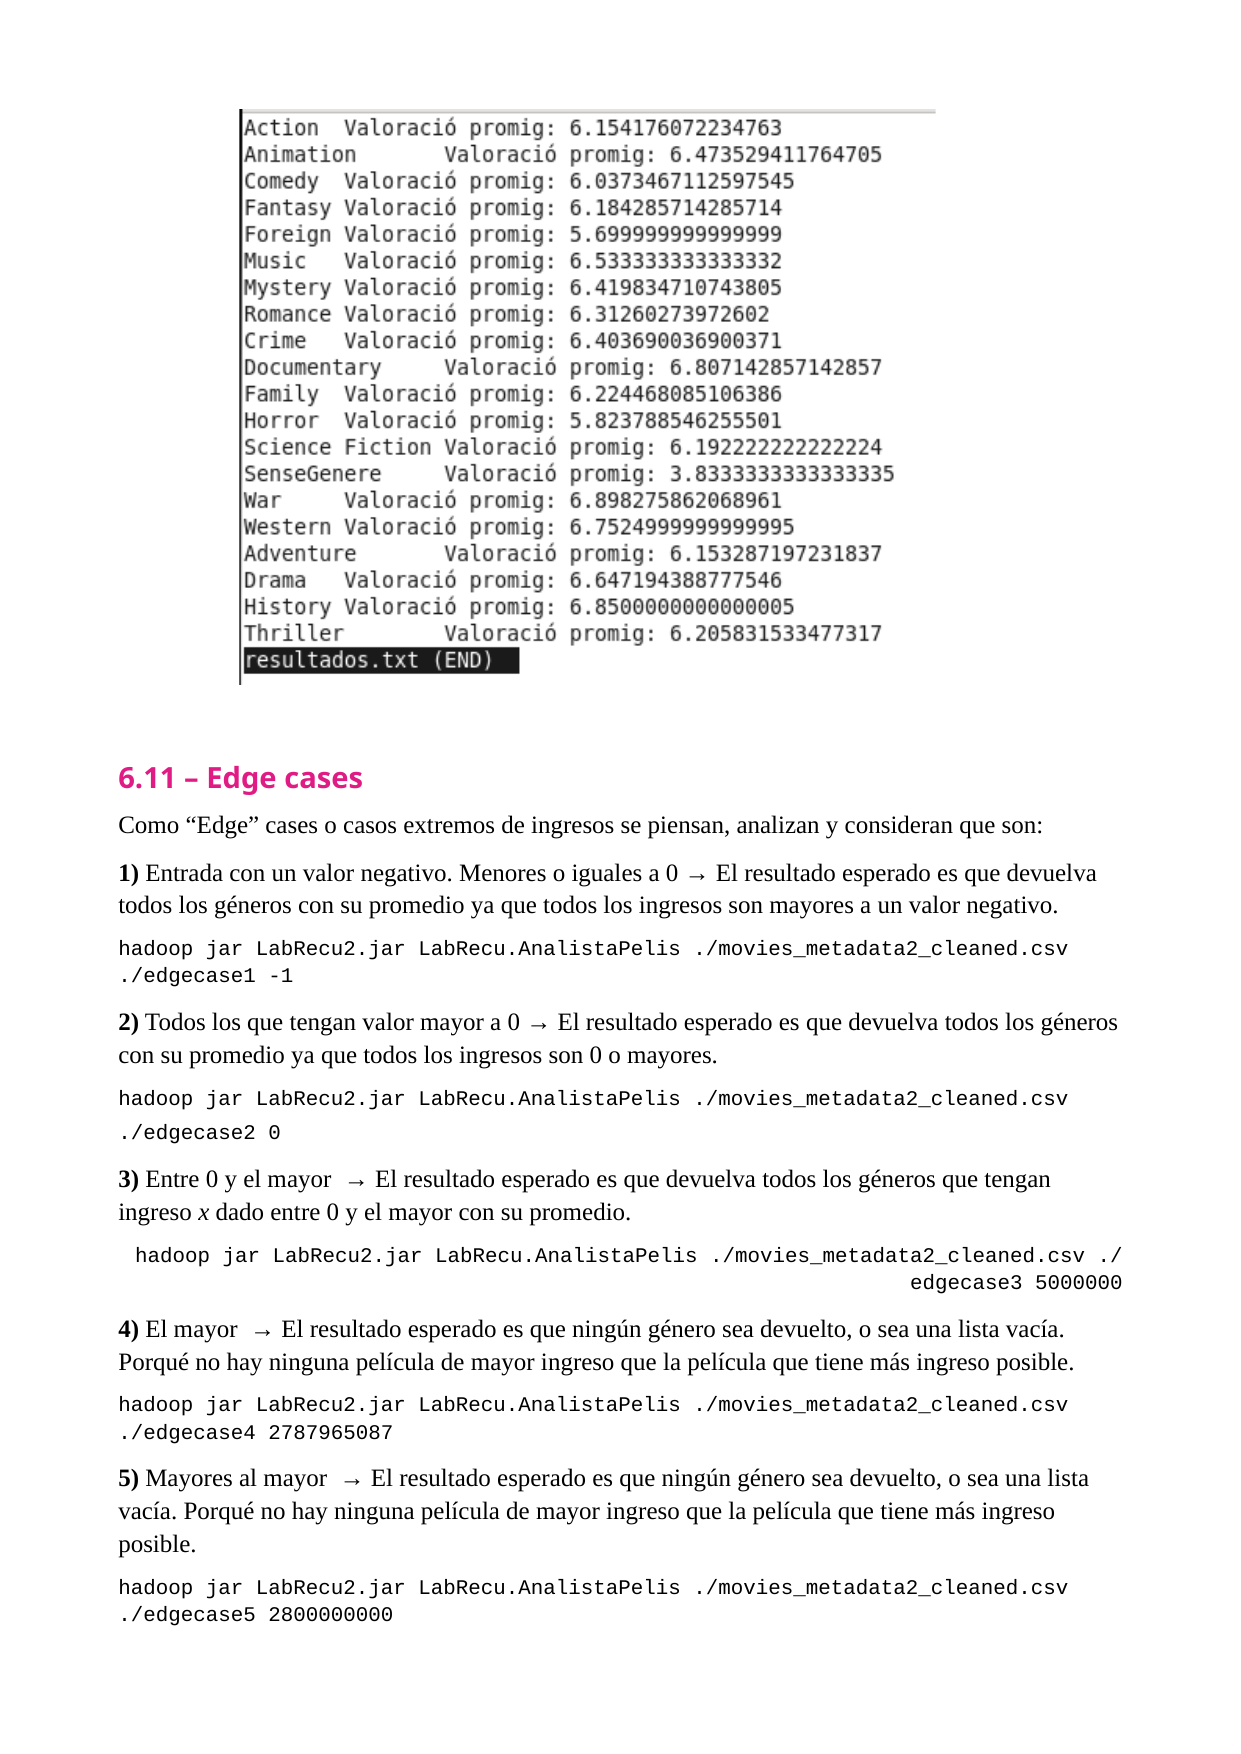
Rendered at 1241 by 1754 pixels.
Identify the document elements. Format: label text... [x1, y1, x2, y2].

subtitle 6.11 – Edge cases [118, 758, 1122, 797]
text 3) Entre 0 y el mayor → El resultado esperado es que devuelva todos los géneros que tengan ingreso x dado entre 0 y el mayor con su promedio. [118, 1164, 1122, 1226]
text 4) El mayor → El resultado esperado es que ningún género sea devuelto, o sea una lista vacía. Porqué no hay ninguna película de mayor ingreso que la película que tiene más ingreso posible. [118, 1314, 1122, 1376]
text 1) Entrada con un valor negativo. Menores o iguales a 0 → El resultado esperado es que devuelva todos los géneros con su promedio ya que todos los ingresos son mayores a un valor negativo. [118, 858, 1122, 919]
text hadoop jar LabRecu2.jar LabRecu.AnalistaPelis ./movies_metadata2_cleaned.csv ./edgecase5 2800000000 [118, 1577, 1122, 1628]
text 5) Mayores al mayor → El resultado esperado es que ningún género sea devuelto, o sea una lista vacía. Porqué no hay ninguna película de mayor ingreso que la película que tiene más ingreso posible. [118, 1463, 1122, 1558]
text Como “Edge” cases o casos extremos de ingresos se piensan, analizan y consideran que son: [118, 810, 1122, 839]
picture [238, 109, 936, 685]
text hadoop jar LabRecu2.jar LabRecu.AnalistaPelis ./movies_metadata2_cleaned.csv ./edgecase2 0 [118, 1088, 1122, 1145]
text 2) Todos los que tengan valor mayor a 0 → El resultado esperado es que devuelva todos los géneros con su promedio ya que todos los ingresos son 0 o mayores. [118, 1007, 1122, 1069]
text hadoop jar LabRecu2.jar LabRecu.AnalistaPelis ./movies_metadata2_cleaned.csv ./edgecase4 2787965087 [118, 1394, 1122, 1445]
text hadoop jar LabRecu2.jar LabRecu.AnalistaPelis ./movies_metadata2_cleaned.csv ./edgecase1 -1 [118, 938, 1122, 989]
text hadoop jar LabRecu2.jar LabRecu.AnalistaPelis ./movies_metadata2_cleaned.csv ./ edgecase3 5000000 [118, 1245, 1122, 1296]
